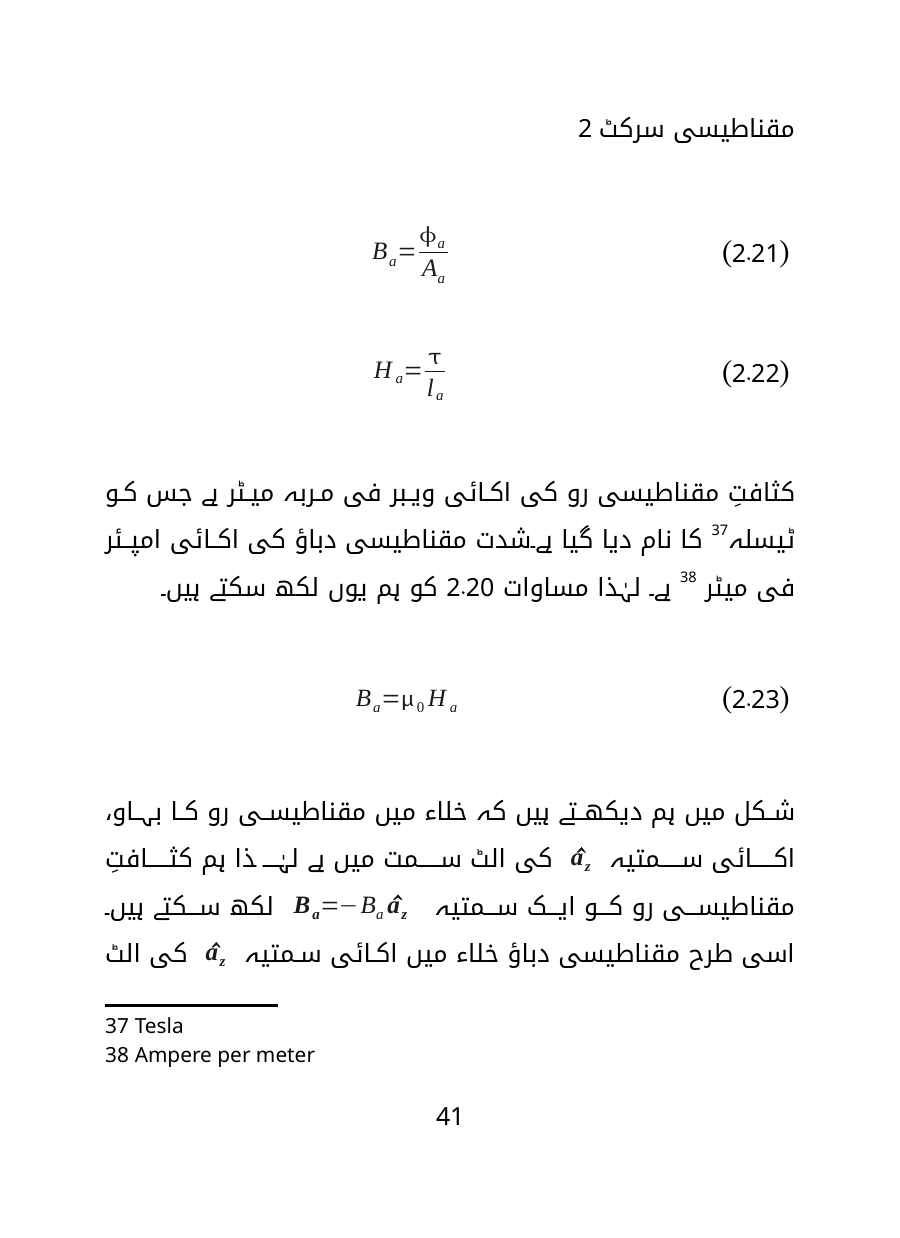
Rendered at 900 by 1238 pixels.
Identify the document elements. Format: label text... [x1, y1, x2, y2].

table_header [105, 216, 705, 304]
text شکل میں ہم دیکھتے ہیں کہ خلاء میں مقناطیسی رو کا بہاو، اکائی سمتیہکی الٹ سمت میں ہے لہٰذا ہم کثافتِ مقناطیسی رو کو ایک سمتیہ لکھ سکتے ہیں۔ اسی طرح مقناطیسی دباؤ خلاء میں اکائی سمتیہکی الٹ سمت میں دباؤ ڈال رہا ہے لہٰذا ہم مقناطیسی دباؤ کی شدت کو لکھ سکتے ہیں۔ لہٰذا اس مساوات کو یوں لکھا جا سکتا ہے۔ [105, 788, 795, 978]
table_header (2.23) [699, 671, 795, 742]
text کثافتِ مقناطیسی رو کی اکائی ویبر فی مربہ میٹر ہے جس کو ٹیسلہ کا نام دیا گیا ہے۔شدت مقناطیسی دباؤ کی اکائی امپئر فی میٹر ہے۔ لہٰذا مساوات 2.20 کو ہم یوں لکھ سکتے ہیں۔ [105, 469, 795, 611]
table_header (2.21) [705, 216, 795, 304]
table_header (2.22) [705, 339, 795, 423]
table_header [105, 671, 699, 742]
text Ampere per meter [105, 1040, 795, 1068]
table_header [105, 339, 705, 423]
text Tesla [105, 1012, 795, 1040]
